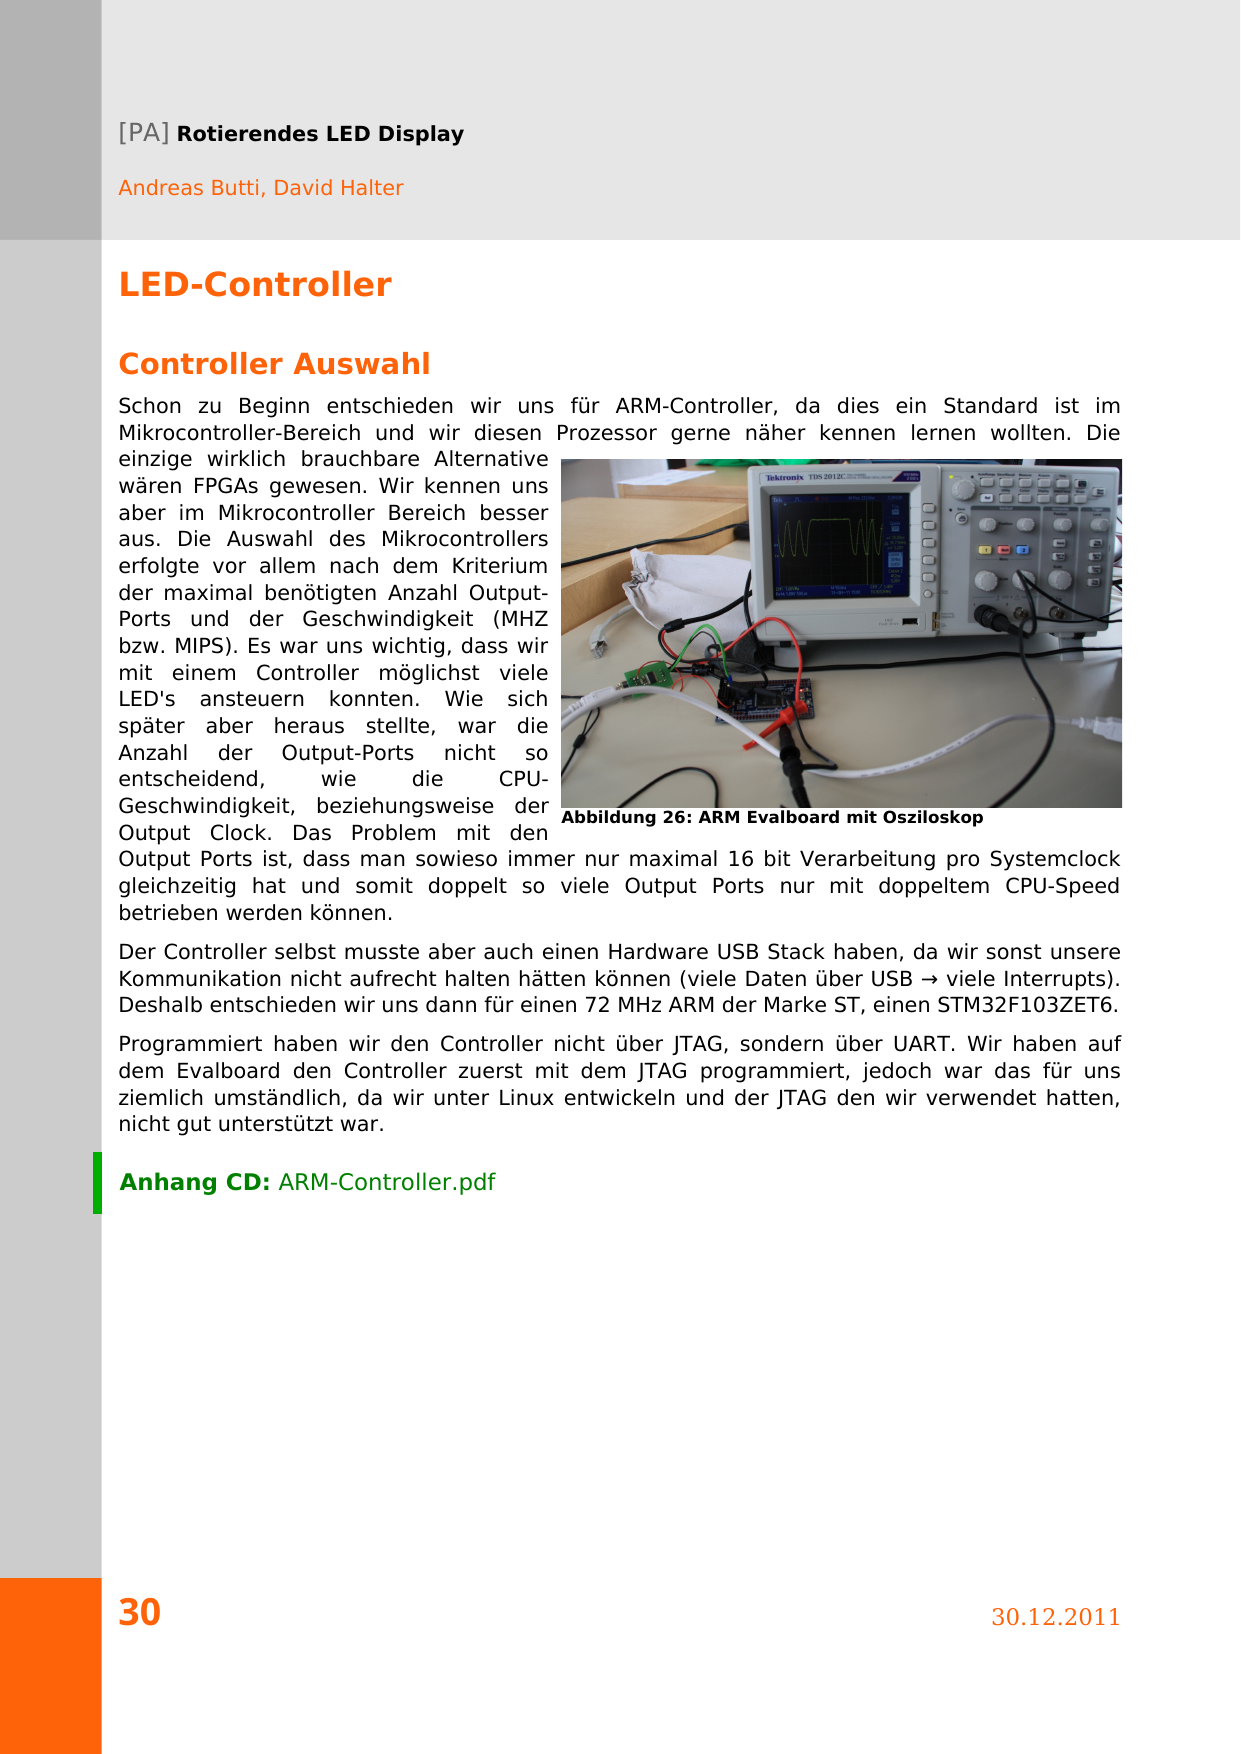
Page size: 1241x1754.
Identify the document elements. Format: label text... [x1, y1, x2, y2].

text Der Controller selbst musste aber auch einen Hardware USB Stack haben, da wir sonst unsere Kommunikation nicht aufrecht halten hätten können (viele Daten über USB → viele Interrupts). Deshalb entschieden wir uns dann für einen 72 MHz ARM der Marke ST, einen STM32F103ZET6. [118, 940, 1122, 1018]
subtitle LED-Controller [118, 266, 1122, 304]
subtitle Controller Auswahl [118, 348, 1122, 382]
text Programmiert haben wir den Controller nicht über JTAG, sondern über UART. Wir haben auf dem Evalboard den Controller zuerst mit dem JTAG programmiert, jedoch war das für uns ziemlich umständlich, da wir unter Linux entwickeln und der JTAG den wir verwendet hatten, nicht gut unterstützt war. [118, 1032, 1122, 1137]
text Abbildung 26: ARM Evalboard mit Osziloskop [561, 808, 1122, 827]
picture [561, 459, 1123, 808]
text Schon zu Beginn entschieden wir uns für ARM-Controller, da dies ein Standard ist im Mikrocontroller-Bereich und wir diesen Prozessor gerne näher kennen lernen wollten. Die einzige wirklich brauchbare Alternative wären FPGAs gewesen. Wir kennen uns aber im Mikrocontroller Bereich besser aus. Die Auswahl des Mikrocontrollers erfolgte vor allem nach dem Kriterium der maximal benötigten Anzahl Output-Ports und der Geschwindigkeit (MHZ bzw. MIPS). Es war uns wichtig, dass wir mit einem Controller möglichst viele LED's ansteuern konnten. Wie sich später aber heraus stellte, war die Anzahl der Output-Ports nicht so entscheidend, wie die CPU-Geschwindigkeit, beziehungsweise der Output Clock. Das Problem mit den Output Ports ist, dass man sowieso immer nur maximal 16 bit Verarbeitung pro Systemclock gleichzeitig hat und somit doppelt so viele Output Ports nur mit doppeltem CPU-Speed betrieben werden können. [118, 394, 1122, 925]
text Anhang CD: ARM-Controller.pdf [102, 1152, 1122, 1214]
